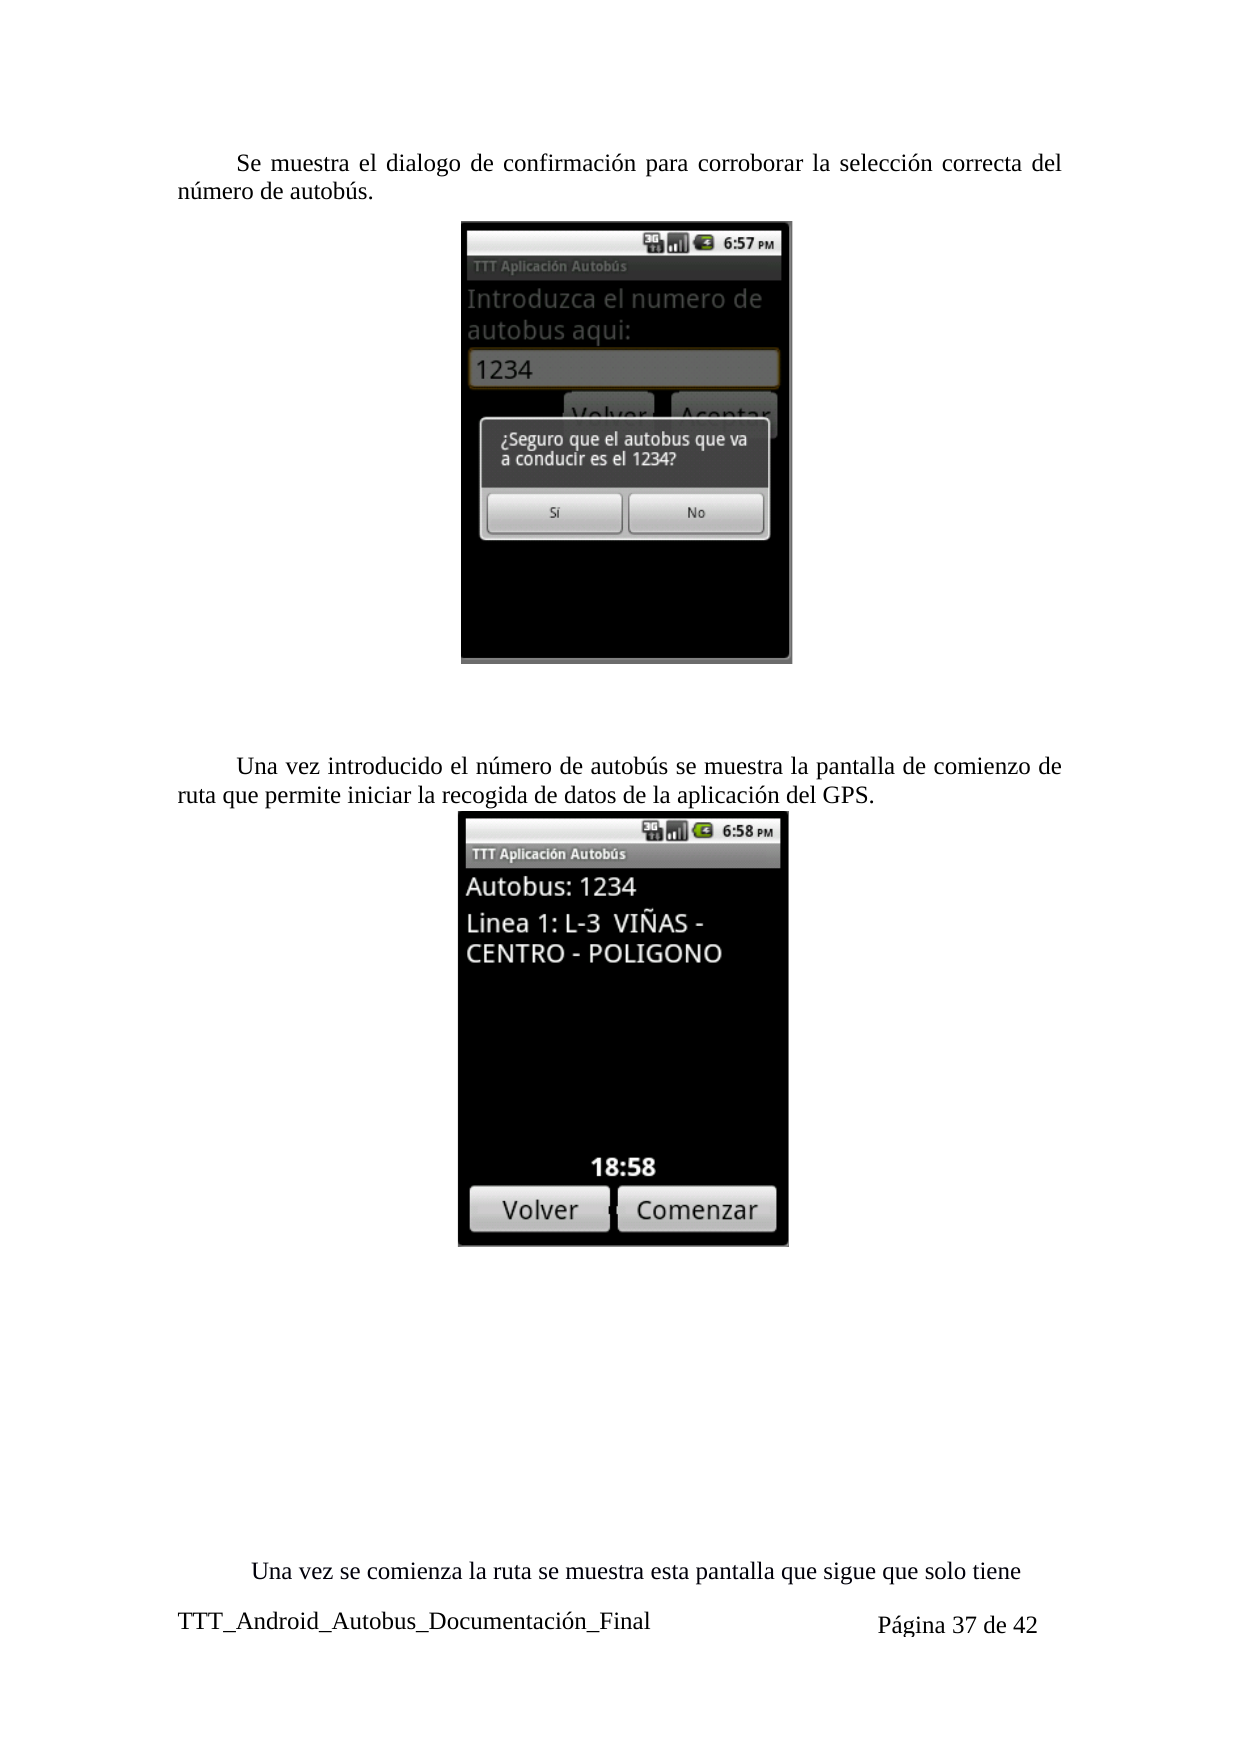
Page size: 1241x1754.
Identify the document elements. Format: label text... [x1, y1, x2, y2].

text Una vez se comienza la ruta se muestra esta pantalla que sigue que solo tiene [177, 1556, 1063, 1585]
picture [548, 811, 789, 1247]
text Una vez introducido el número de autobús se muestra la pantalla de comienzo de ruta que permite iniciar la recogida de datos de la aplicación del GPS. [177, 751, 1063, 809]
picture [461, 221, 641, 664]
text Se muestra el dialogo de confirmación para corroborar la selección correcta del número de autobús. [177, 148, 1063, 205]
